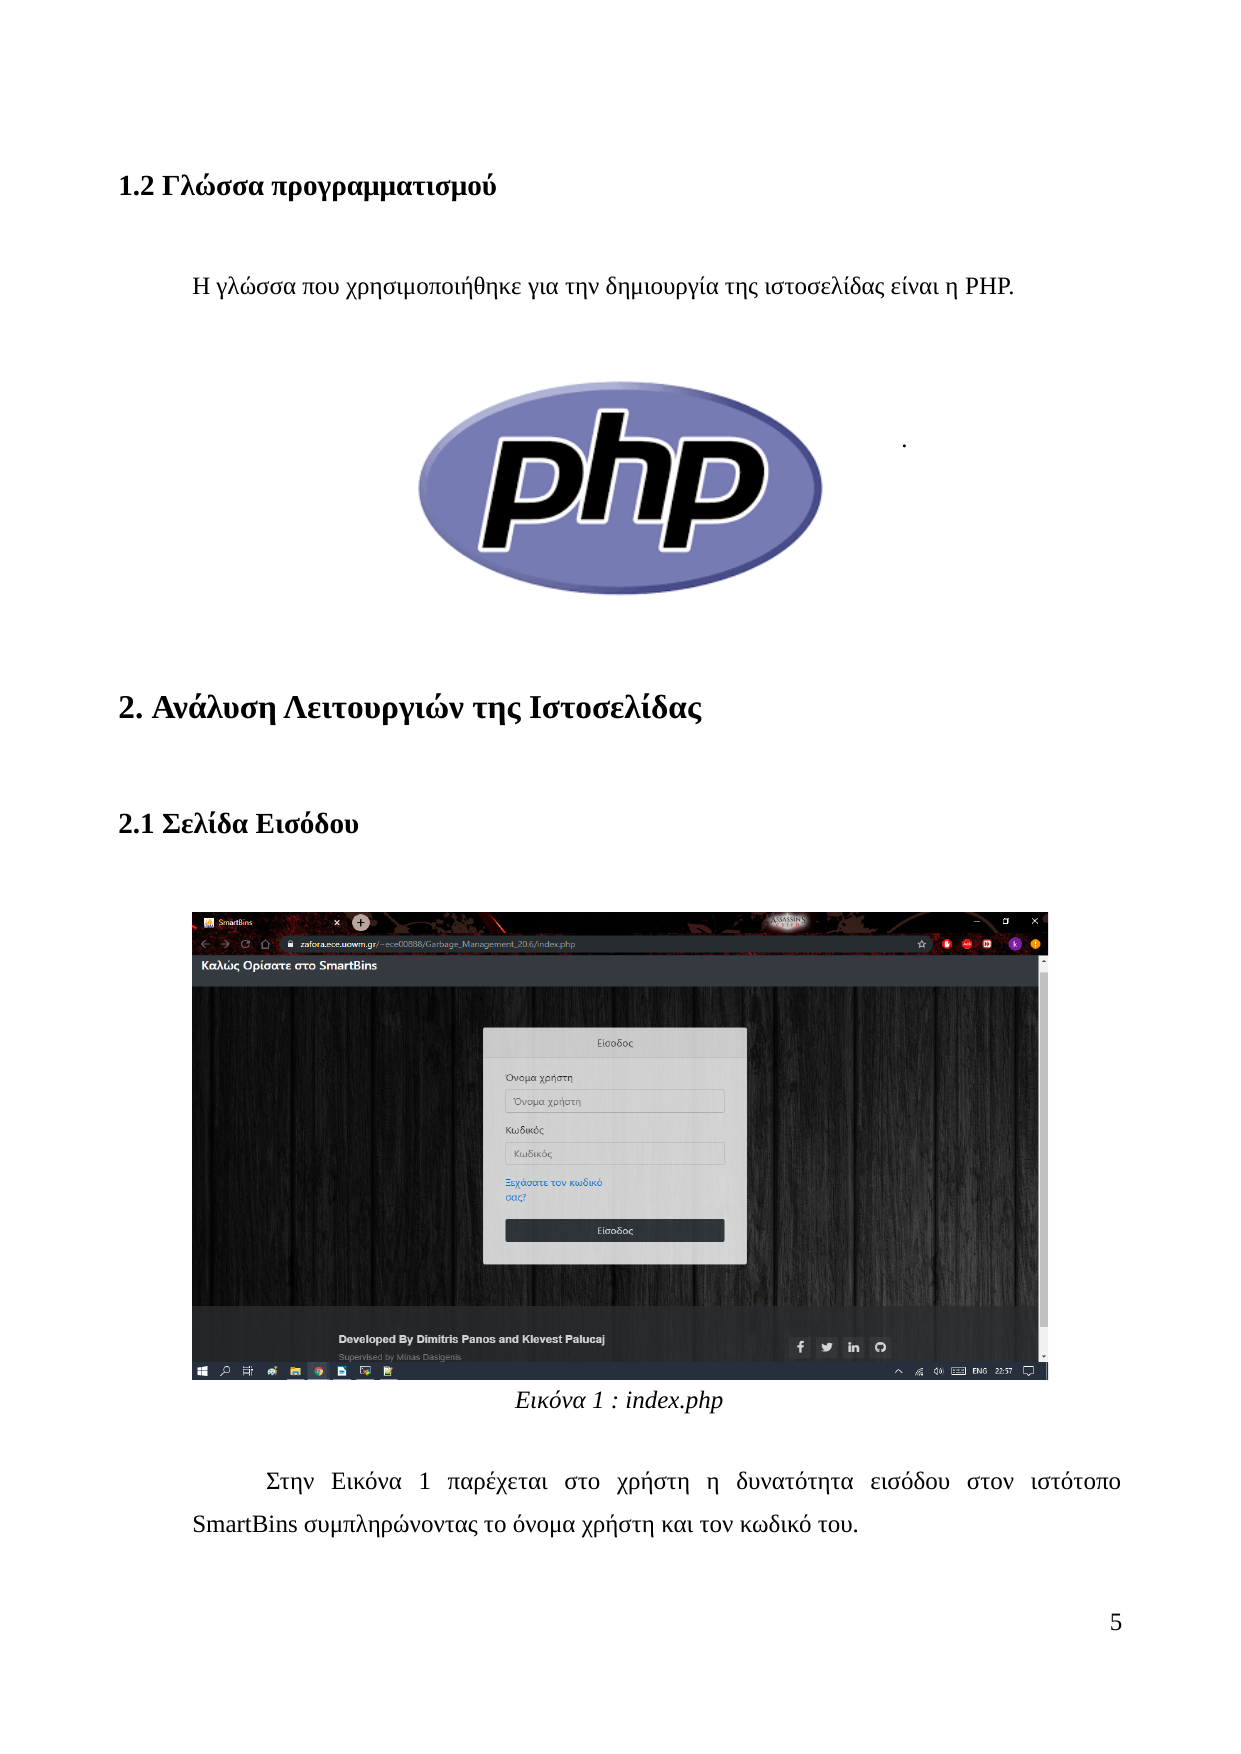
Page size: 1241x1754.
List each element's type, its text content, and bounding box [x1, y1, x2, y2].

subtitle 1.2 Γλώσσα προγραμματισμού [118, 168, 1122, 201]
picture [192, 912, 1049, 1380]
text Η γλώσσα που χρησιμοποιήθηκε για την δημιουργία της ιστοσελίδας είναι η PHP. [192, 271, 1122, 300]
text Εικόνα 1 : index.php [191, 913, 1049, 1414]
text Στην Εικόνα 1 παρέχεται στο χρήστη η δυνατότητα εισόδου στον ιστότοπο SmartBins συμπληρώνοντας το όνομα χρήστη και τον κωδικό του. [192, 1466, 1122, 1538]
subtitle 2. Ανάλυση Λειτουργιών της Ιστοσελίδας [118, 687, 1122, 726]
subtitle 2.1 Σελίδα Εισόδου [118, 807, 1122, 840]
picture [413, 376, 828, 601]
text . [828, 424, 1122, 453]
text [192, 424, 413, 453]
